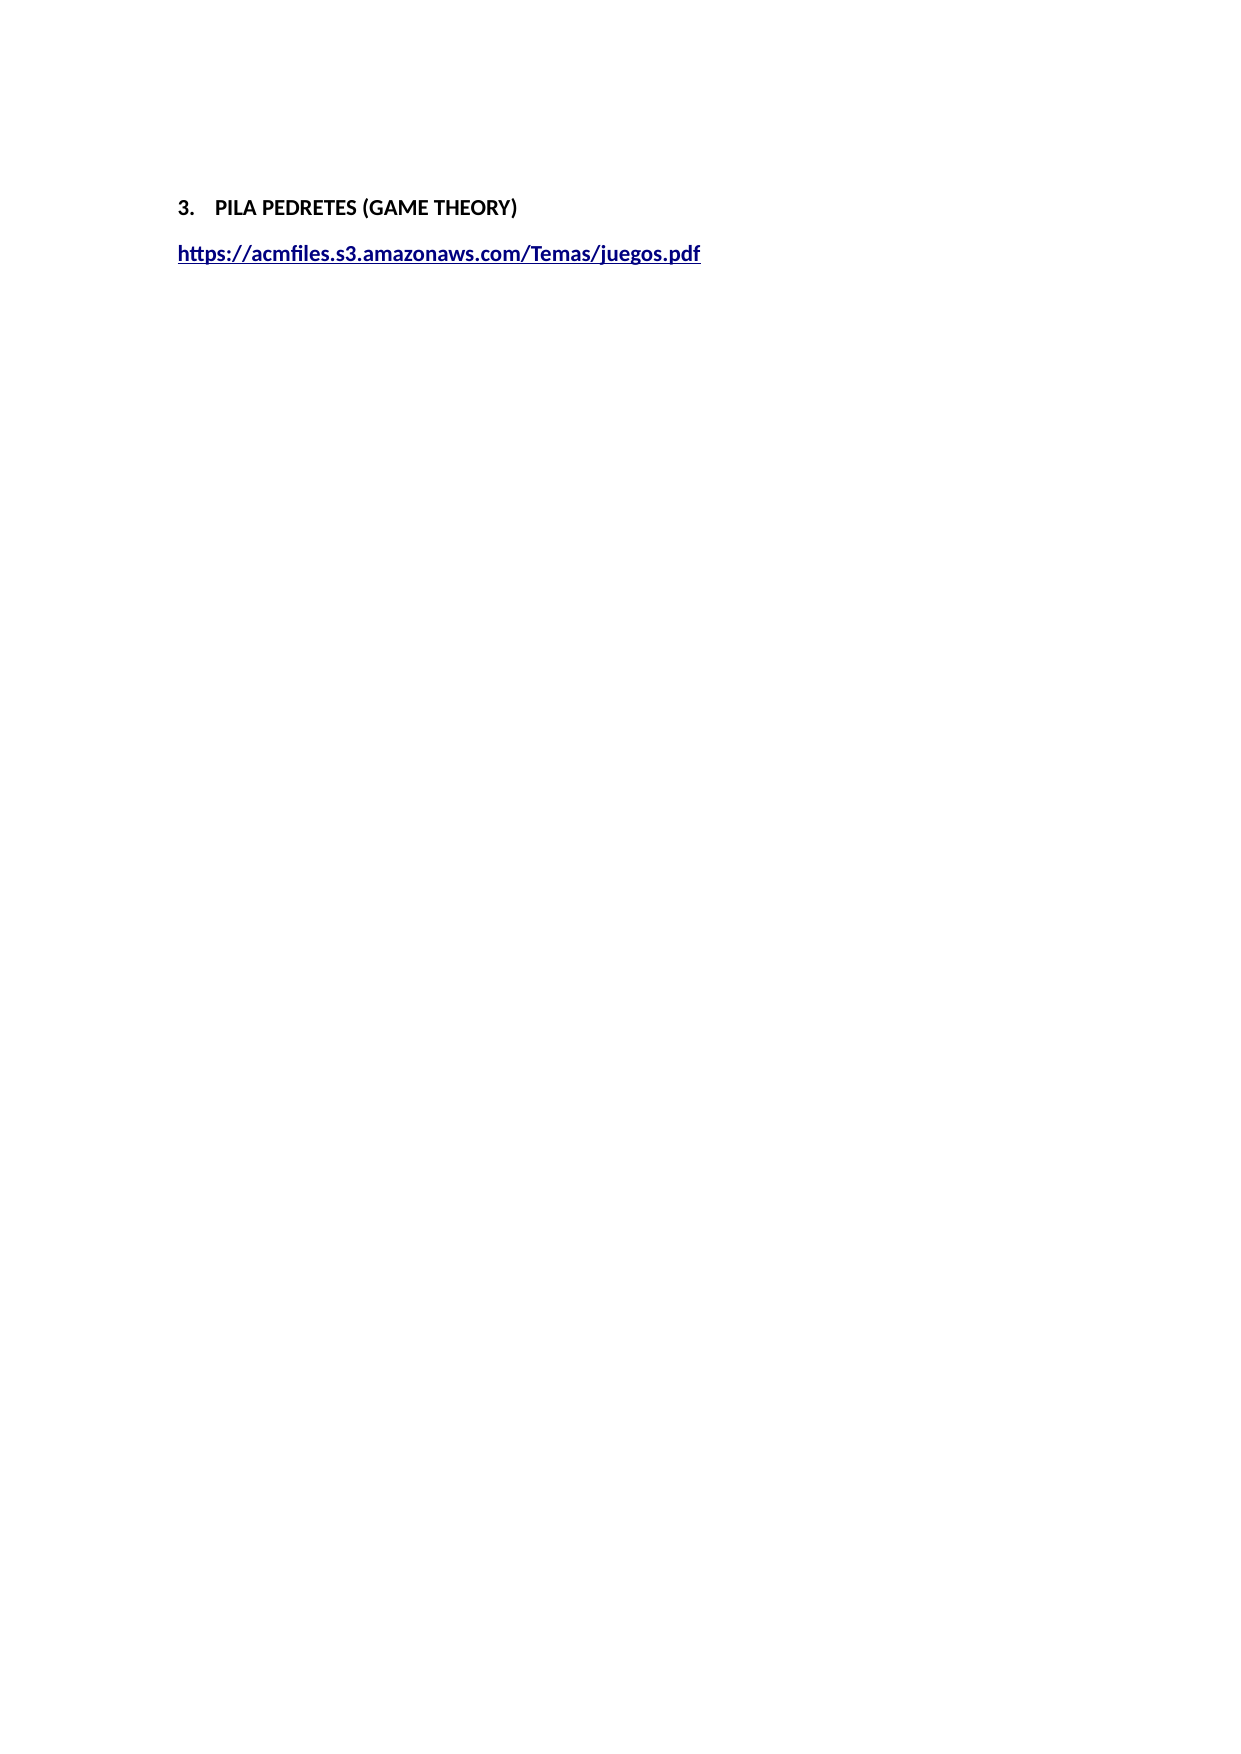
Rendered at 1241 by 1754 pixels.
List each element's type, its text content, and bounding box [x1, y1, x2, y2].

text https://acmfiles.s3.amazonaws.com/Temas/juegos.pdf [177, 239, 1063, 267]
list PILA PEDRETES (GAME THEORY) [177, 193, 1063, 221]
